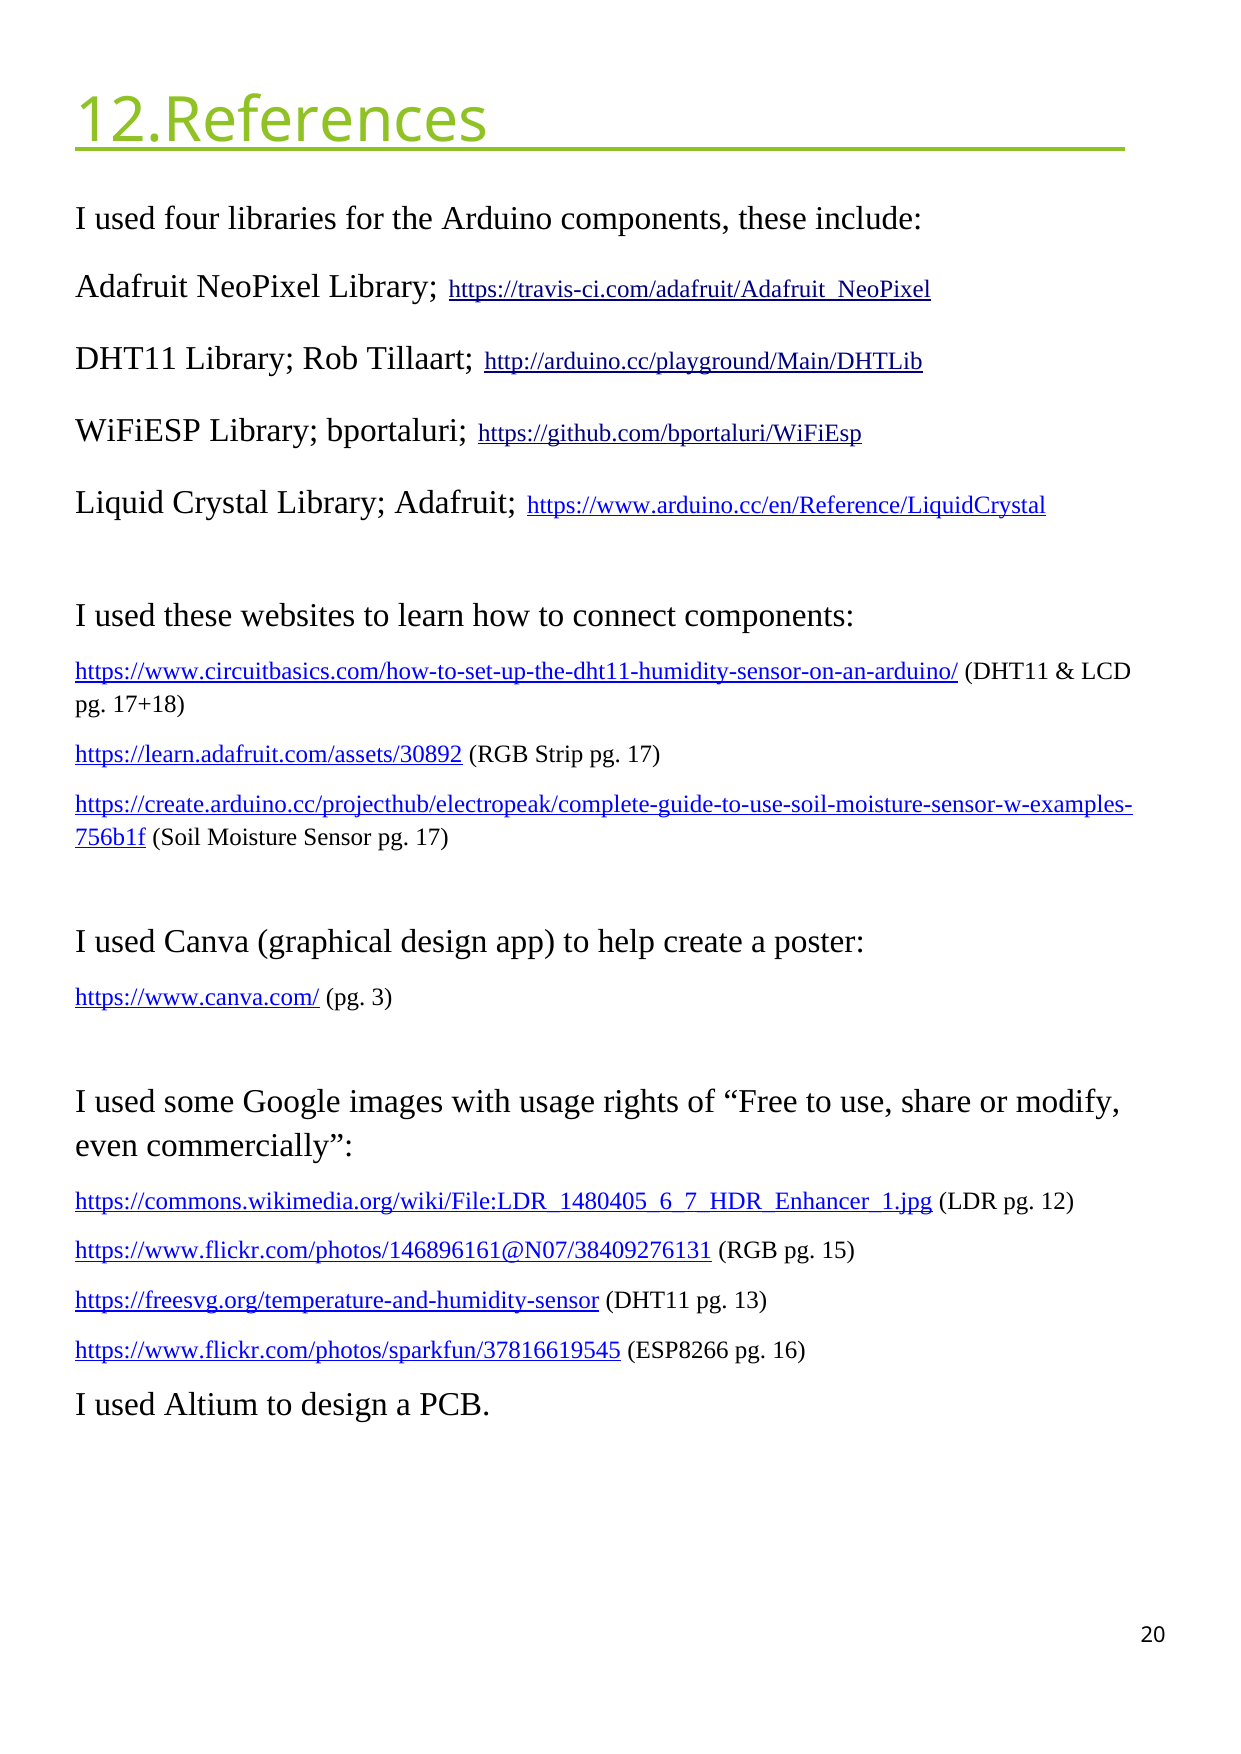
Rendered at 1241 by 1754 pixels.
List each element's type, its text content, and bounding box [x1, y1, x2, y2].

text 12.References [75, 75, 1165, 160]
text https://www.canva.com/ (pg. 3) [75, 982, 1165, 1011]
text https://www.flickr.com/photos/146896161@N07/38409276131 (RGB pg. 15) [75, 1236, 1165, 1264]
text WiFiESP Library; bportaluri; https://github.com/bportaluri/WiFiEsp [75, 402, 1165, 450]
text I used four libraries for the Arduino components, these include: [75, 198, 1165, 236]
text I used some Google images with usage rights of “Free to use, share or modify, even commercially”: [75, 1081, 1165, 1163]
text I used Canva (graphical design app) to help create a poster: [75, 921, 1165, 959]
text https://www.circuitbasics.com/how-to-set-up-the-dht11-humidity-sensor-on-an-arduino/ (DHT11 & LCD pg. 17+18) [75, 656, 1165, 718]
text I used Altium to design a PCB. [75, 1385, 1165, 1423]
text DHT11 Library; Rob Tillaart; http://arduino.cc/playground/Main/DHTLib [75, 331, 1165, 378]
text https://create.arduino.cc/projecthub/electropeak/complete-guide-to-use-soil-moisture-sensor-w-examples-756b1f (Soil Moisture Sensor pg. 17) [75, 789, 1165, 850]
text I used these websites to learn how to connect components: [75, 596, 1165, 634]
text https://commons.wikimedia.org/wiki/File:LDR_1480405_6_7_HDR_Enhancer_1.jpg (LDR pg. 12) [75, 1186, 1165, 1215]
text https://freesvg.org/temperature-and-humidity-sensor (DHT11 pg. 13) [75, 1285, 1165, 1314]
text https://www.flickr.com/photos/sparkfun/37816619545 (ESP8266 pg. 16) [75, 1335, 1165, 1364]
text Adafruit NeoPixel Library; https://travis-ci.com/adafruit/Adafruit_NeoPixel [75, 259, 1165, 307]
text Liquid Crystal Library; Adafruit; https://www.arduino.cc/en/Reference/LiquidCrystal [75, 474, 1165, 522]
text https://learn.adafruit.com/assets/30892 (RGB Strip pg. 17) [75, 739, 1165, 768]
